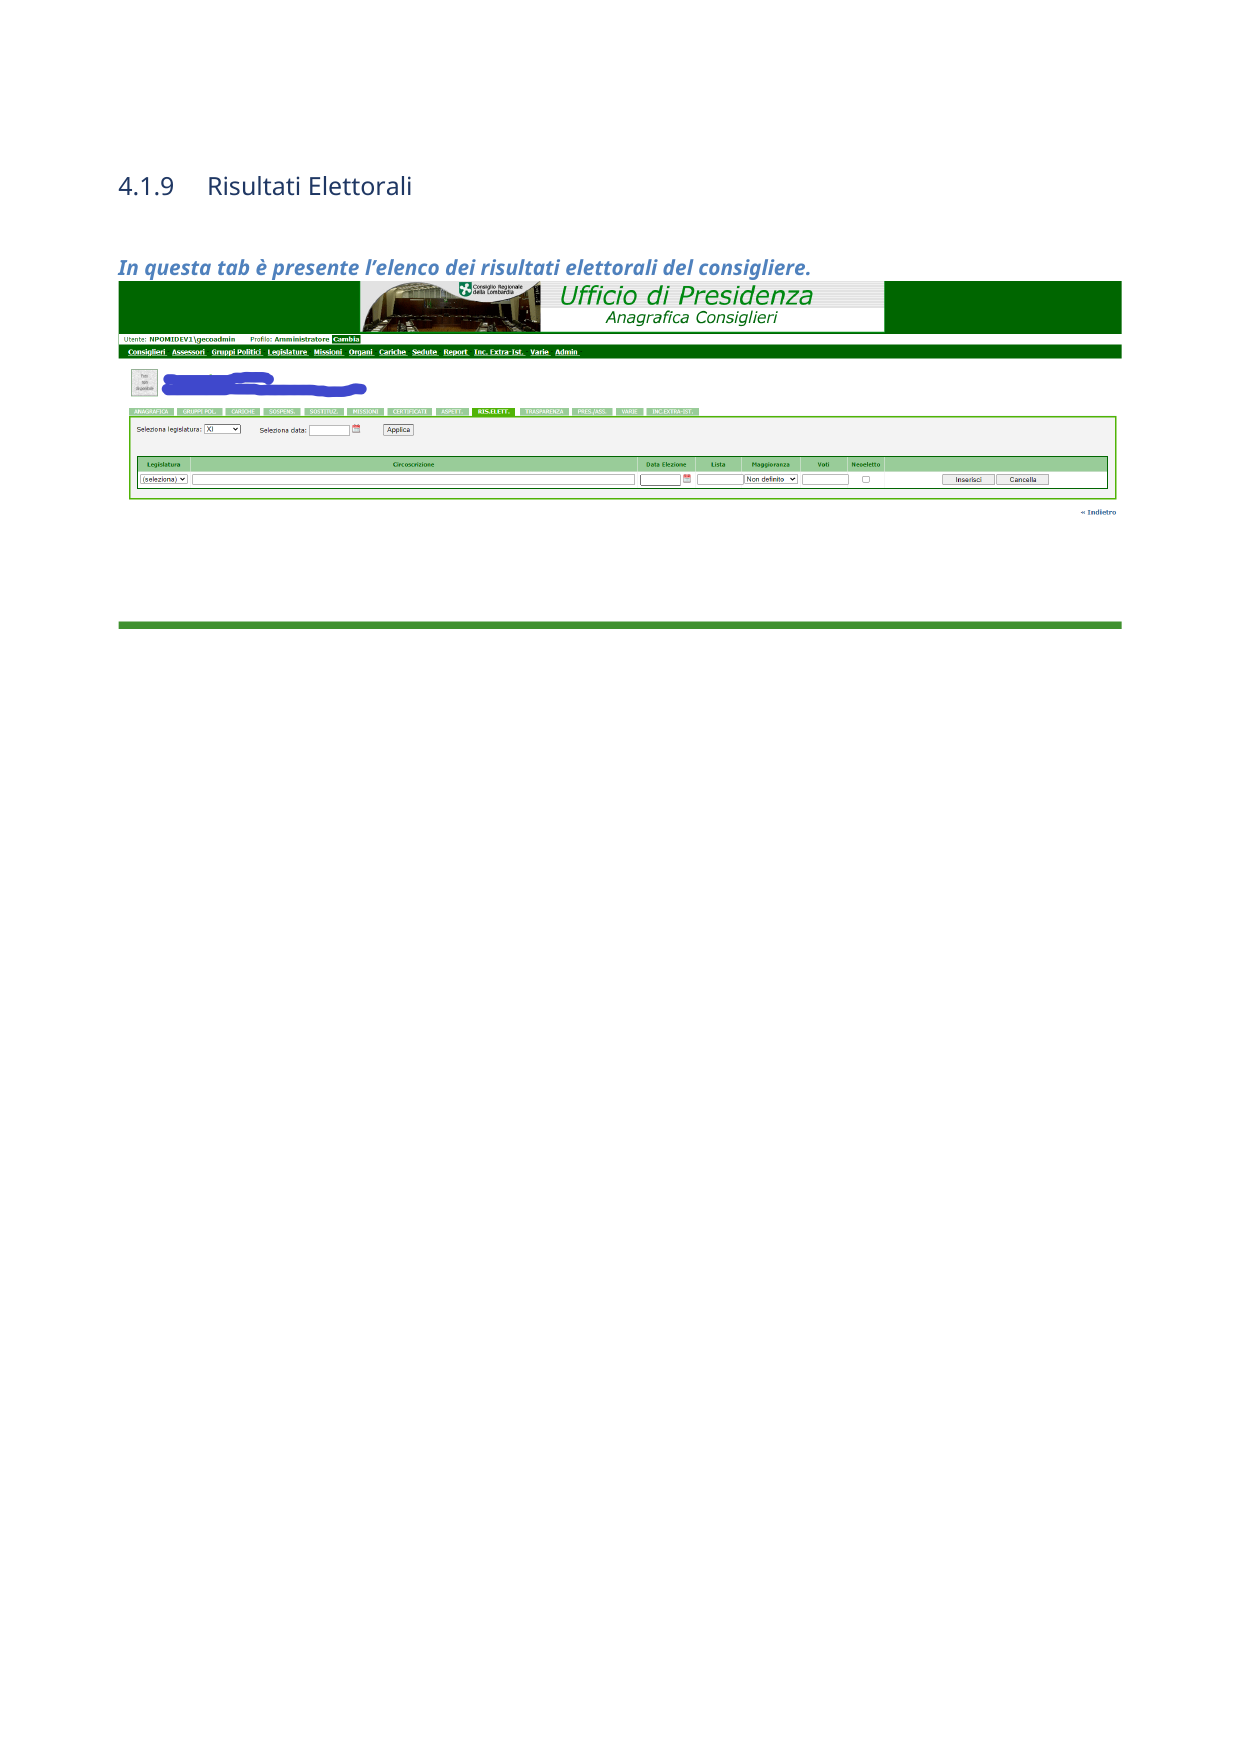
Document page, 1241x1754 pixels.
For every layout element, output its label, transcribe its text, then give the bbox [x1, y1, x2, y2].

list Risultati Elettorali [118, 168, 1122, 202]
text In questa tab è presente l’elenco dei risultati elettorali del consigliere. [118, 253, 1122, 281]
